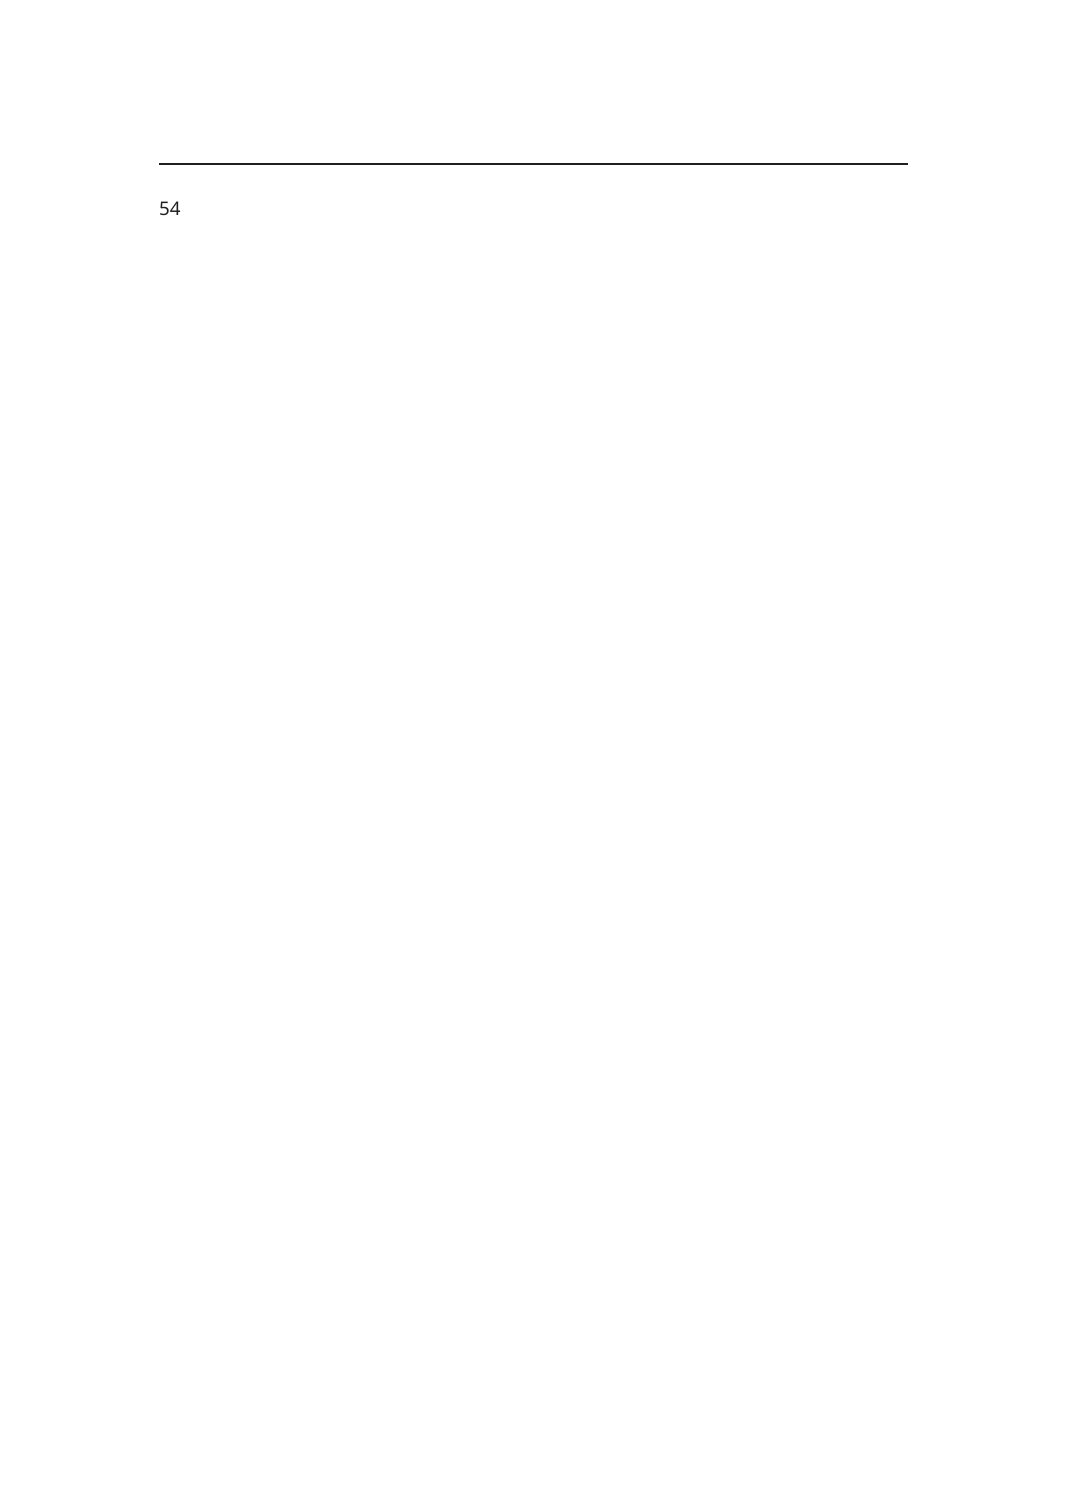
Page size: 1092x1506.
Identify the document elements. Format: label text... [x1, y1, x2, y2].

text 54 [159, 165, 908, 221]
text [159, 142, 908, 163]
